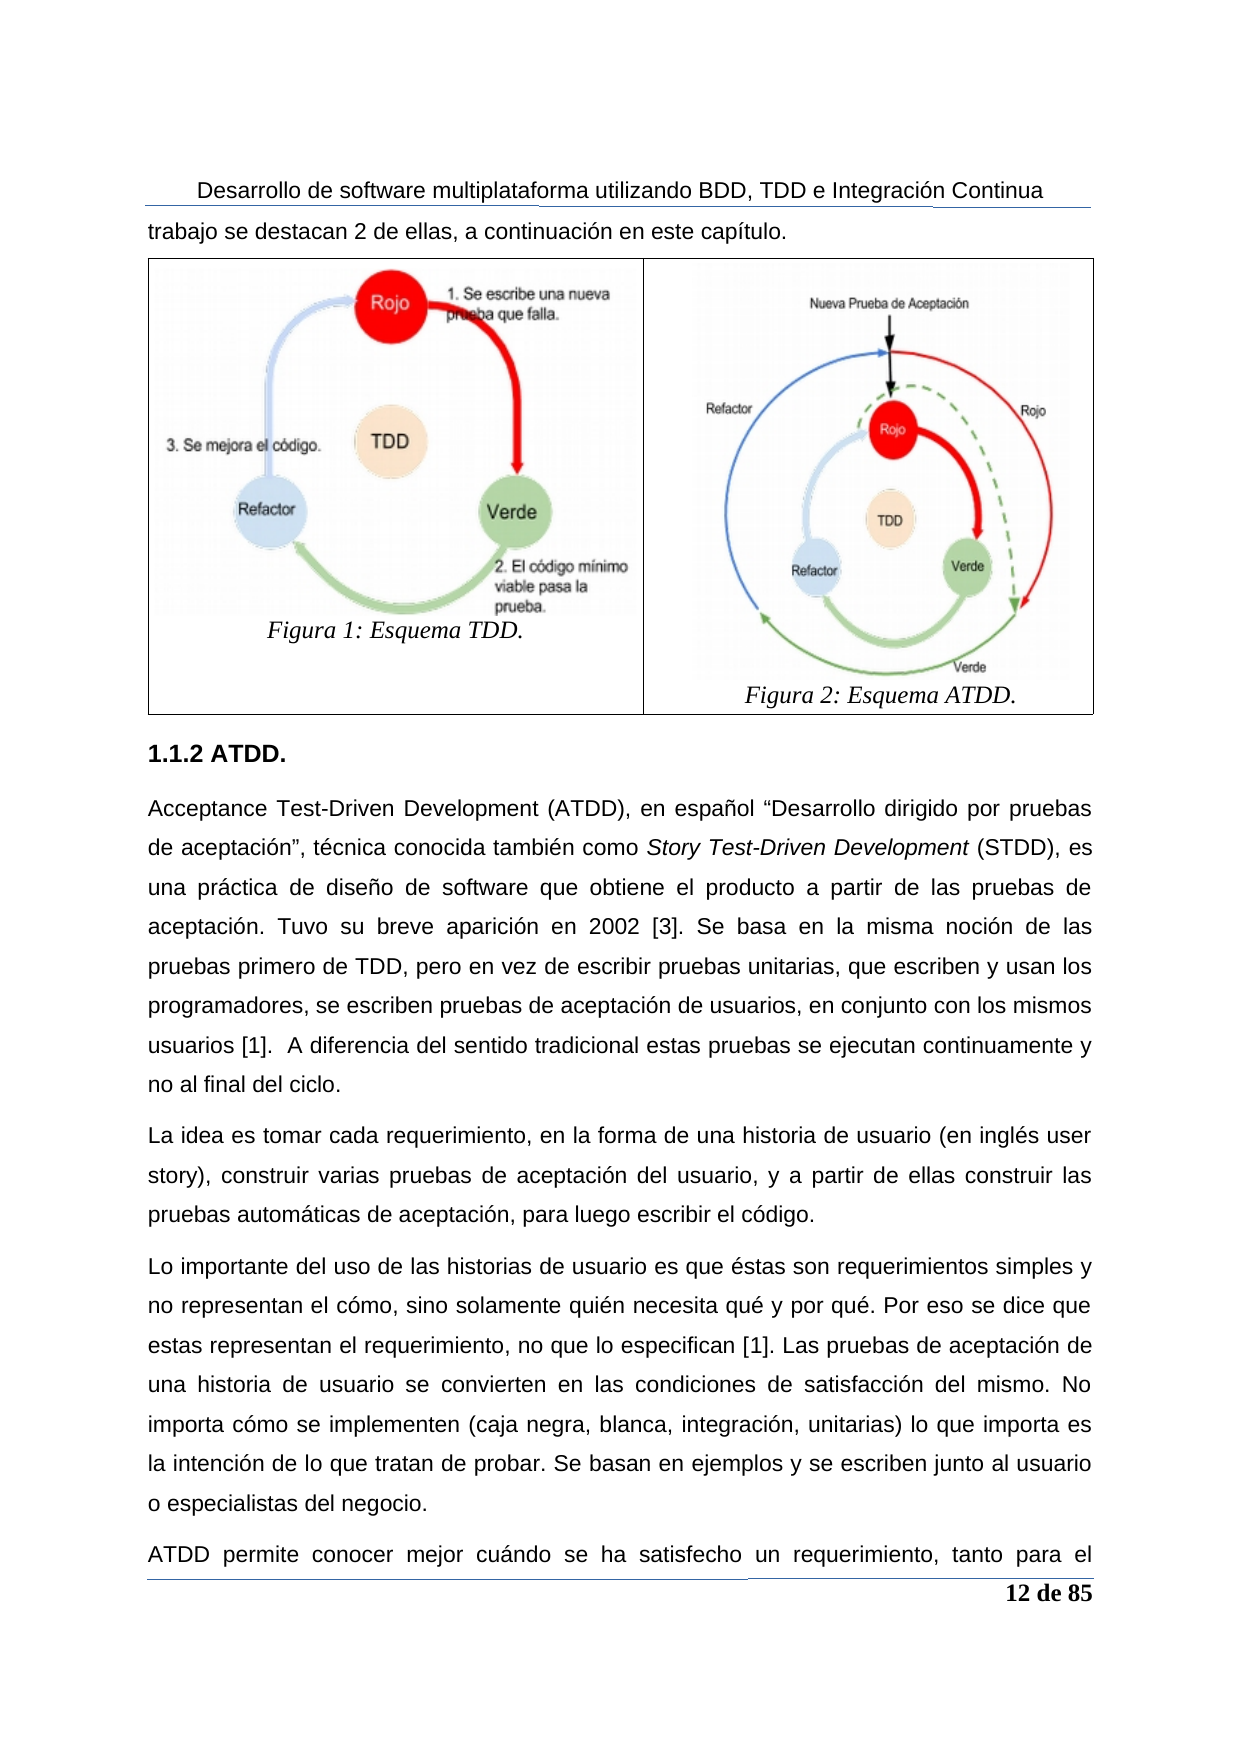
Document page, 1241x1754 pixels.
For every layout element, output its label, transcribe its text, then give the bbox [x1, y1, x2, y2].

text La idea es tomar cada requerimiento, en la forma de una historia de usuario (en inglés user story), construir varias pruebas de aceptación del usuario, y a partir de ellas construir las pruebas automáticas de aceptación, para luego escribir el código. [148, 1122, 1093, 1228]
picture [154, 268, 637, 616]
text ATDD permite conocer mejor cuándo se ha satisfecho un requerimiento, tanto para el [148, 1541, 1093, 1567]
text trabajo se destacan 2 de ellas, a continuación en este capítulo. [148, 218, 1093, 245]
text Acceptance Test-Driven Development (ATDD), en español “Desarrollo dirigido por pruebas de aceptación”, técnica conocida también como Story Test-Driven Development (STDD), es una práctica de diseño de software que obtiene el producto a partir de las pruebas de aceptación. Tuvo su breve aparición en 2002 [3]. Se basa en la misma noción de las pruebas primero de TDD, pero en vez de escribir pruebas unitarias, que escriben y usan los programadores, se escriben pruebas de aceptación de usuarios, en conjunto con los mismos usuarios [1]. A diferencia del sentido tradicional estas pruebas se ejecutan continuamente y no al final del ciclo. [148, 795, 1093, 1098]
subtitle 1.1.2 ATDD. [148, 739, 1093, 768]
table_header [149, 259, 643, 714]
text Lo importante del uso de las historias de usuario es que éstas son requerimientos simples y no representan el cómo, sino solamente quién necesita qué y por qué. Por eso se dice que estas representan el requerimiento, no que lo especifican [1]. Las pruebas de aceptación de una historia de usuario se convierten en las condiciones de satisfacción del mismo. No importa cómo se implementen (caja negra, blanca, integración, unitarias) lo que importa es la intención de lo que tratan de probar. Se basan en ejemplos y se escriben junto al usuario o especialistas del negocio. [148, 1253, 1093, 1516]
table_header [644, 259, 1093, 714]
picture [692, 263, 1070, 680]
